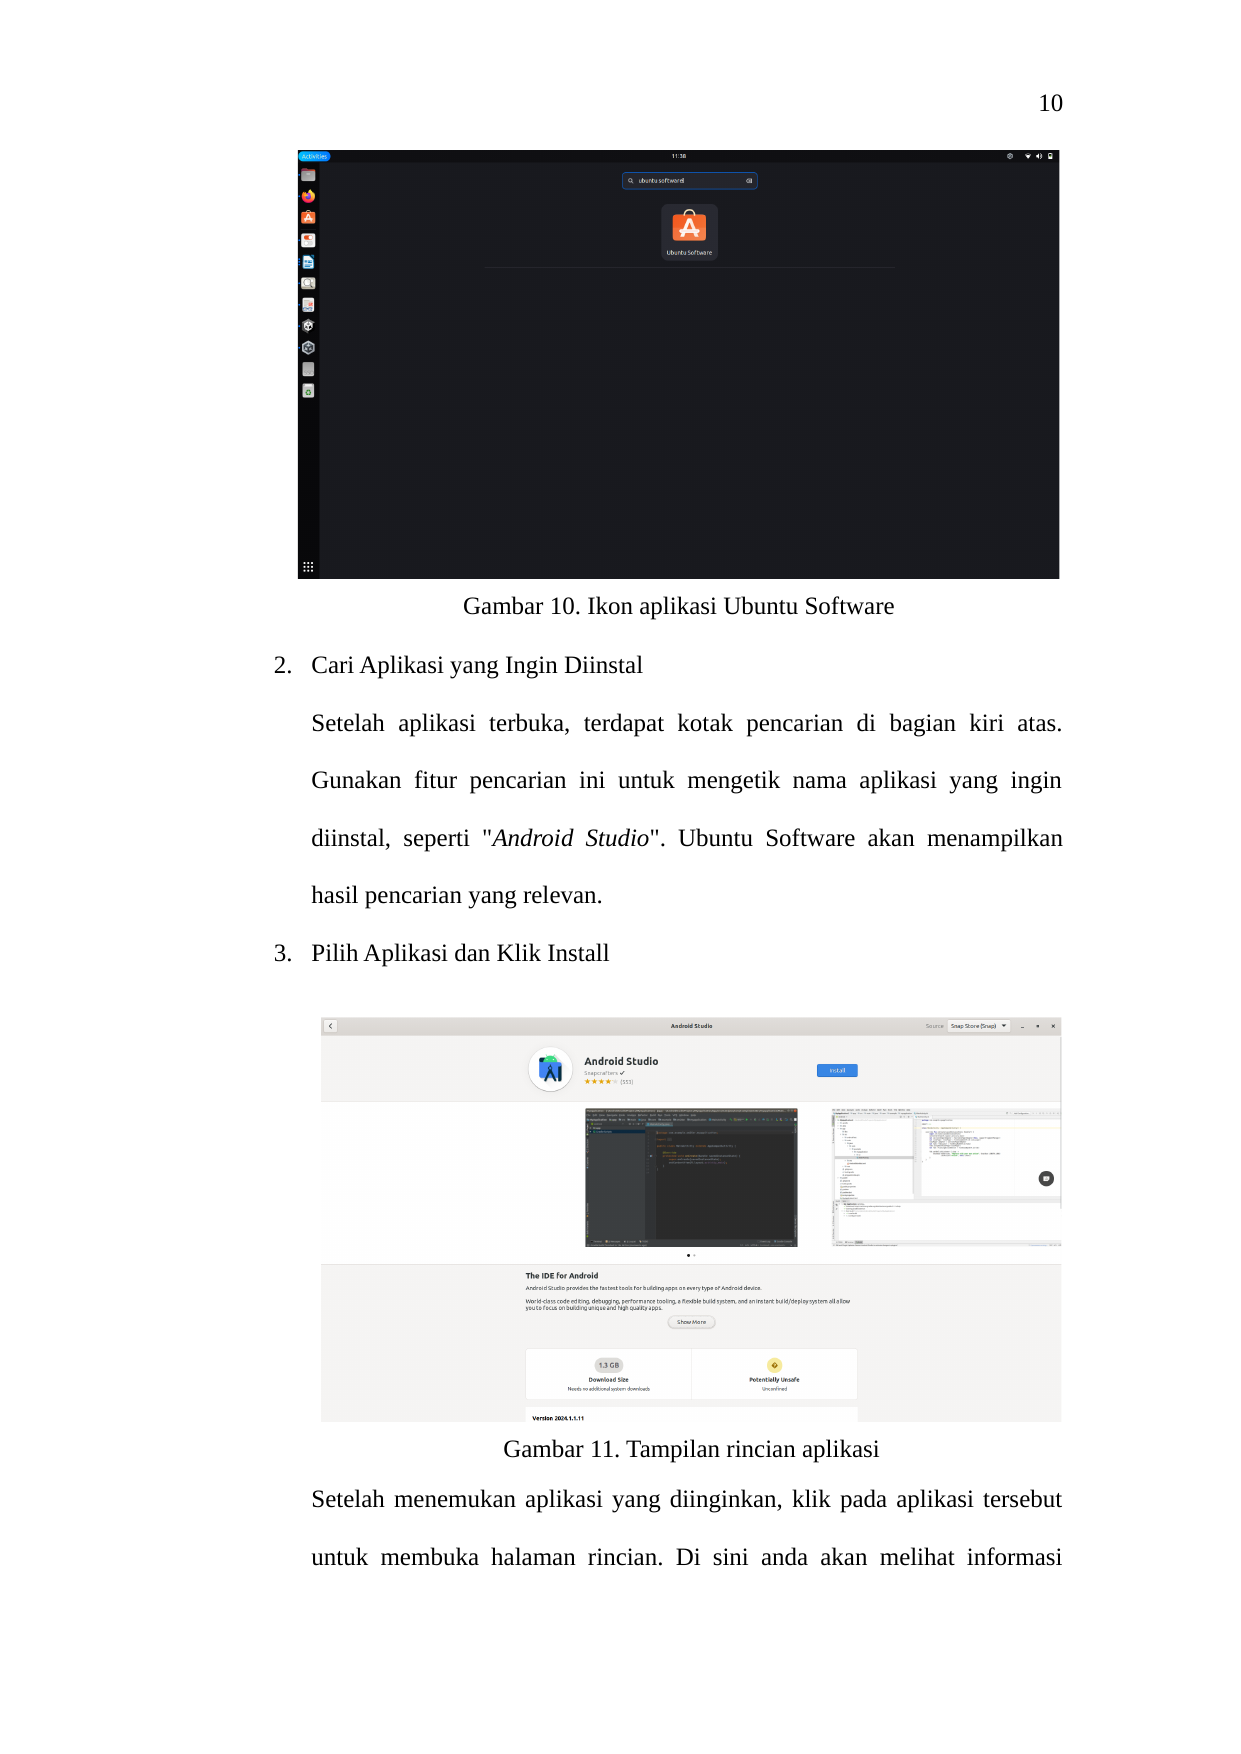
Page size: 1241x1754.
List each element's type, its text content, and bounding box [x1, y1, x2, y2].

list Gambar 11. Tampilan rincian aplikasi [321, 1422, 1062, 1463]
list Gambar 10. Ikon aplikasi Ubuntu Software [298, 579, 1059, 620]
list Setelah menemukan aplikasi yang diinginkan, klik pada aplikasi tersebut untuk membuka halaman rincian. Di sini anda akan melihat informasi [274, 995, 1063, 1570]
list Setelah aplikasi terbuka, terdapat kotak pencarian di bagian kiri atas. Gunakan fitur pencarian ini untuk mengetik nama aplikasi yang ingin diinstal, seperti "Android Studio". Ubuntu Software akan menampilkan hasil pencarian yang relevan. [274, 708, 1063, 909]
list Pilih Aplikasi dan Klik Install [274, 938, 1063, 967]
picture [321, 1017, 1062, 1422]
list Cari Aplikasi yang Ingin Diinstal [274, 165, 1063, 679]
list [298, 141, 1059, 150]
picture [297, 150, 1060, 579]
